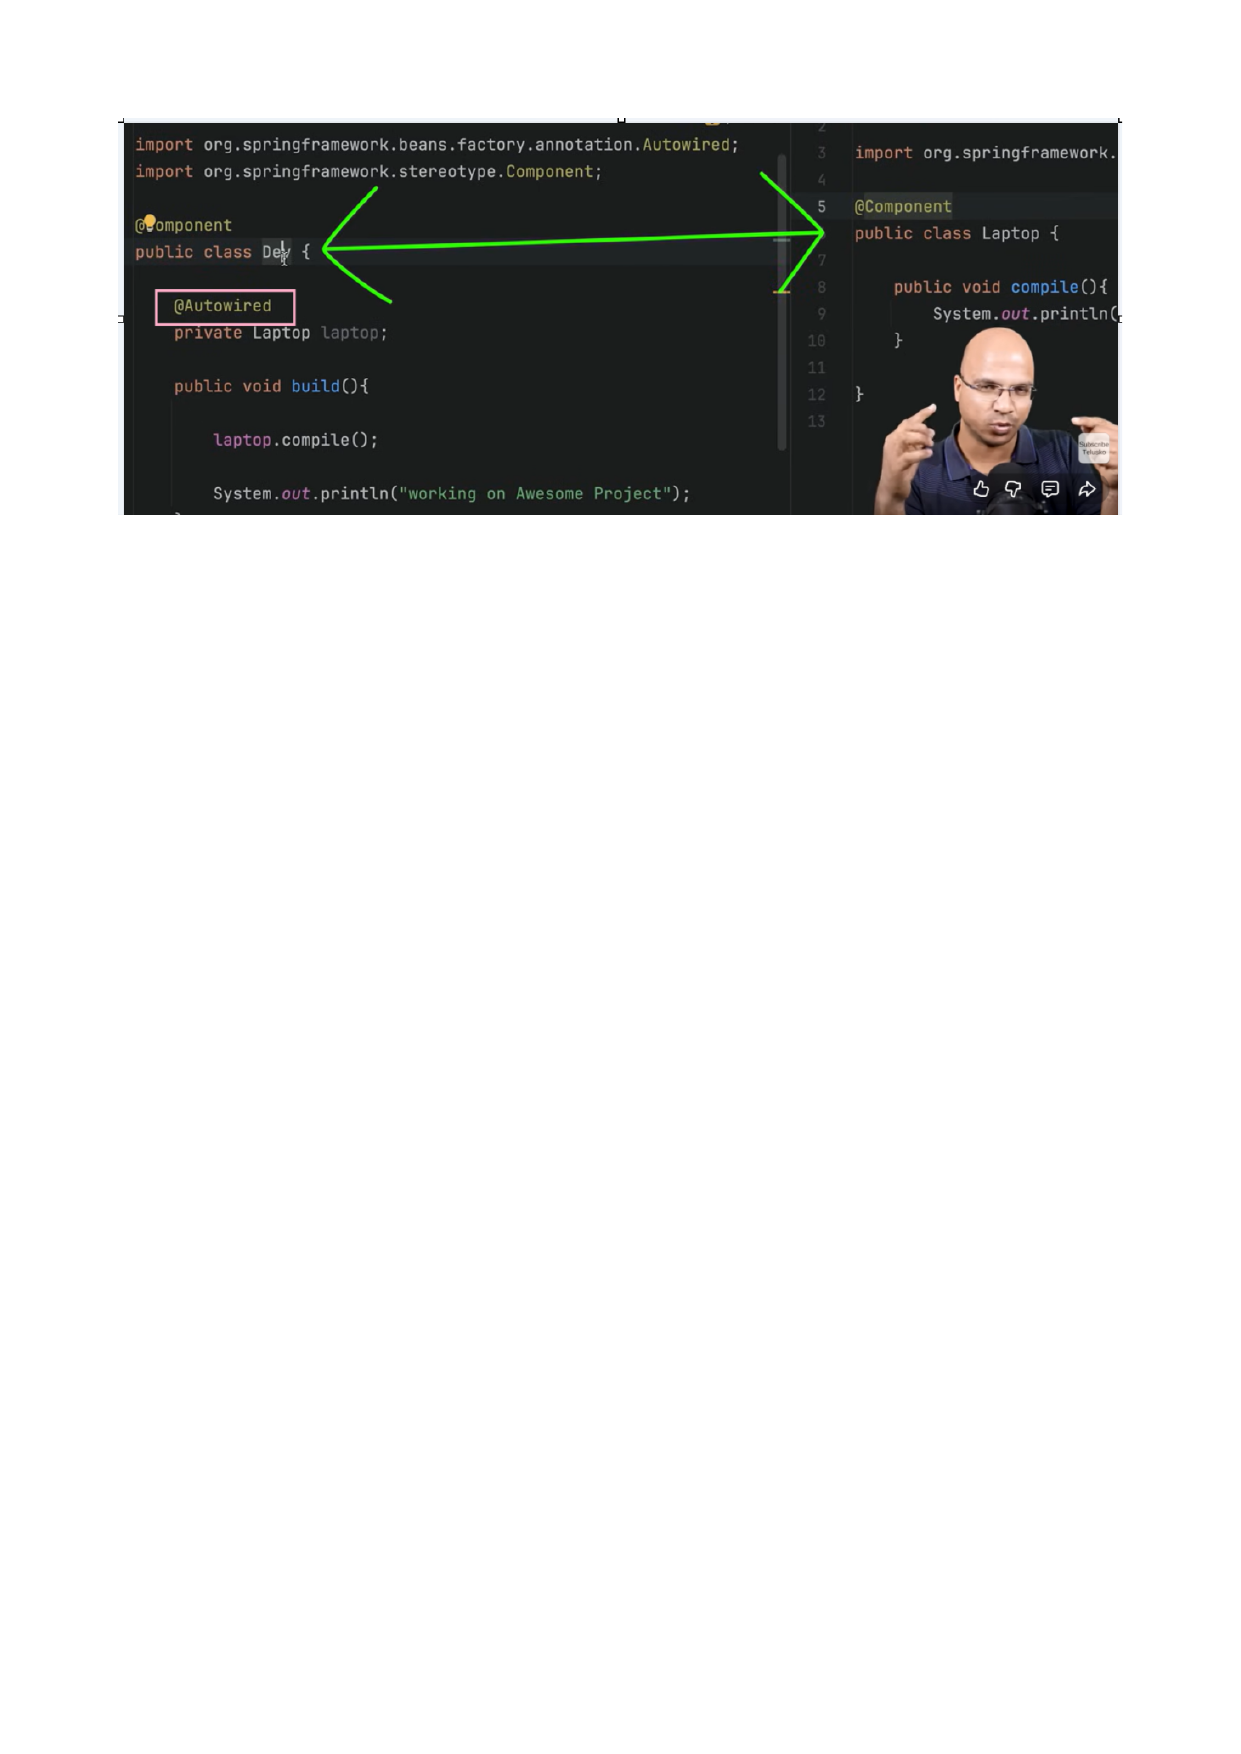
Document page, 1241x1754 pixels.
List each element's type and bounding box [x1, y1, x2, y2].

picture [118, 118, 1123, 515]
